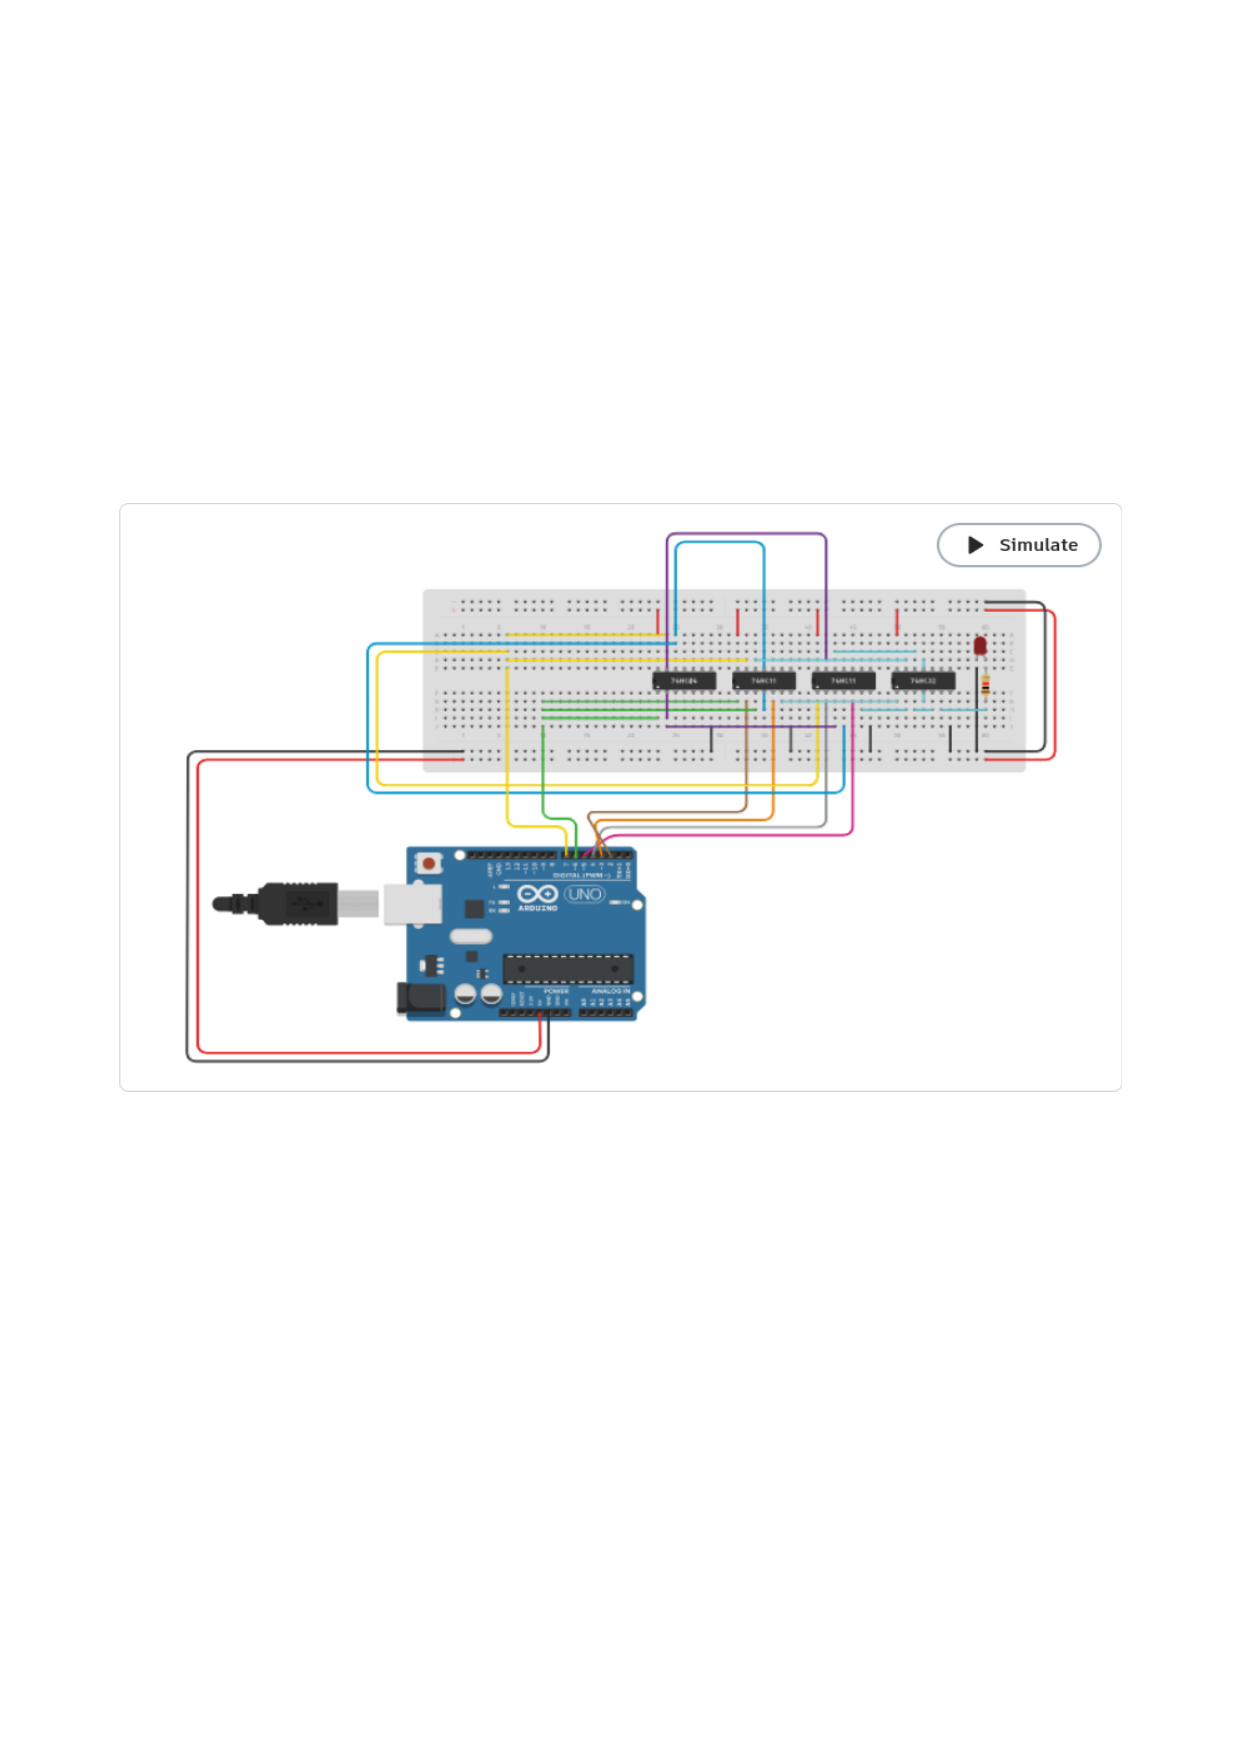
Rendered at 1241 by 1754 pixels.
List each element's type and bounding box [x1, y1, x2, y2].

picture [118, 503, 1123, 1092]
